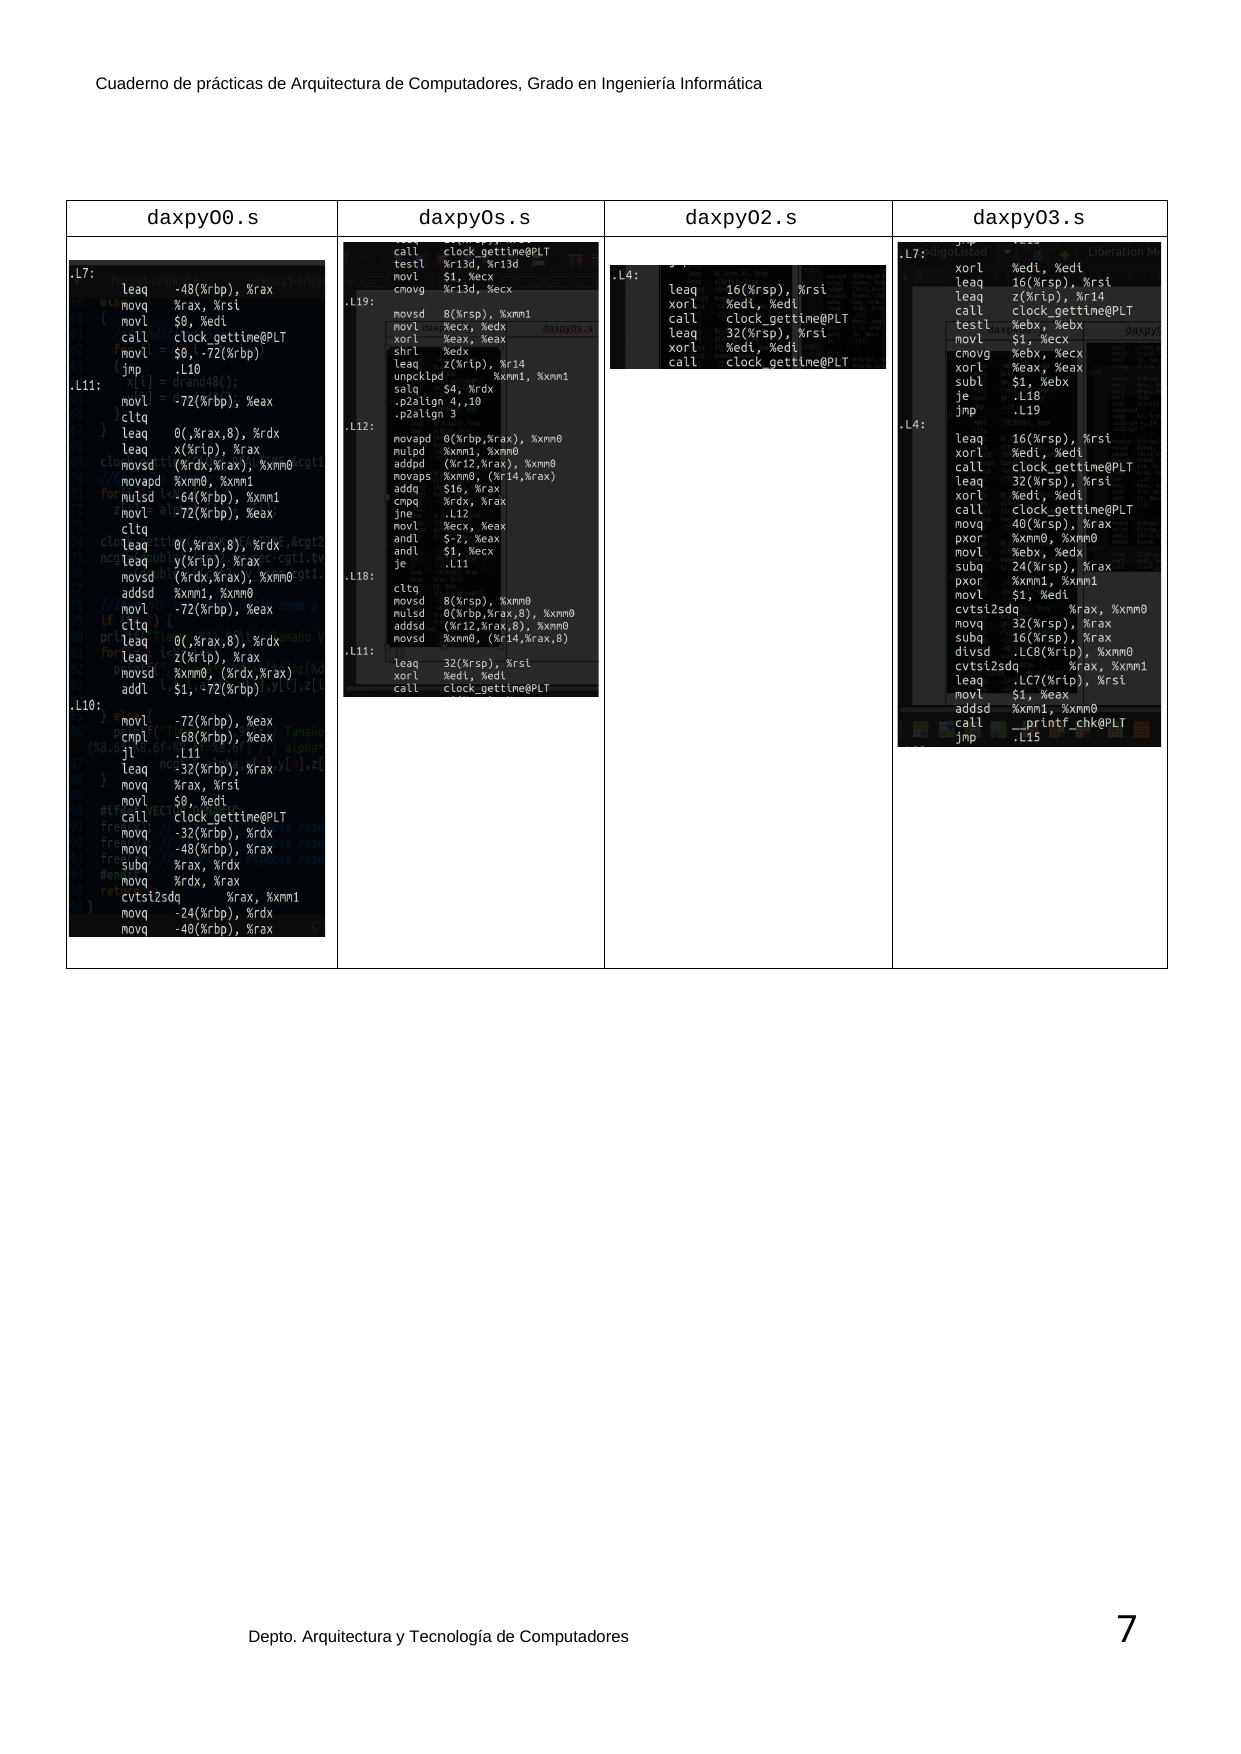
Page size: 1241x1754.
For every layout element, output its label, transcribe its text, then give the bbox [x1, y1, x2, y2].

table_header daxpyO0.s [67, 201, 337, 236]
picture [897, 242, 1162, 747]
table_header daxpyOs.s [338, 201, 604, 236]
picture [610, 265, 887, 369]
picture [68, 260, 326, 937]
table_cell [605, 237, 892, 968]
table_cell [67, 237, 337, 968]
table_header daxpyO2.s [605, 201, 892, 236]
table_cell [893, 237, 1167, 968]
table_header daxpyO3.s [893, 201, 1167, 236]
table_cell [338, 237, 604, 968]
picture [343, 242, 599, 697]
